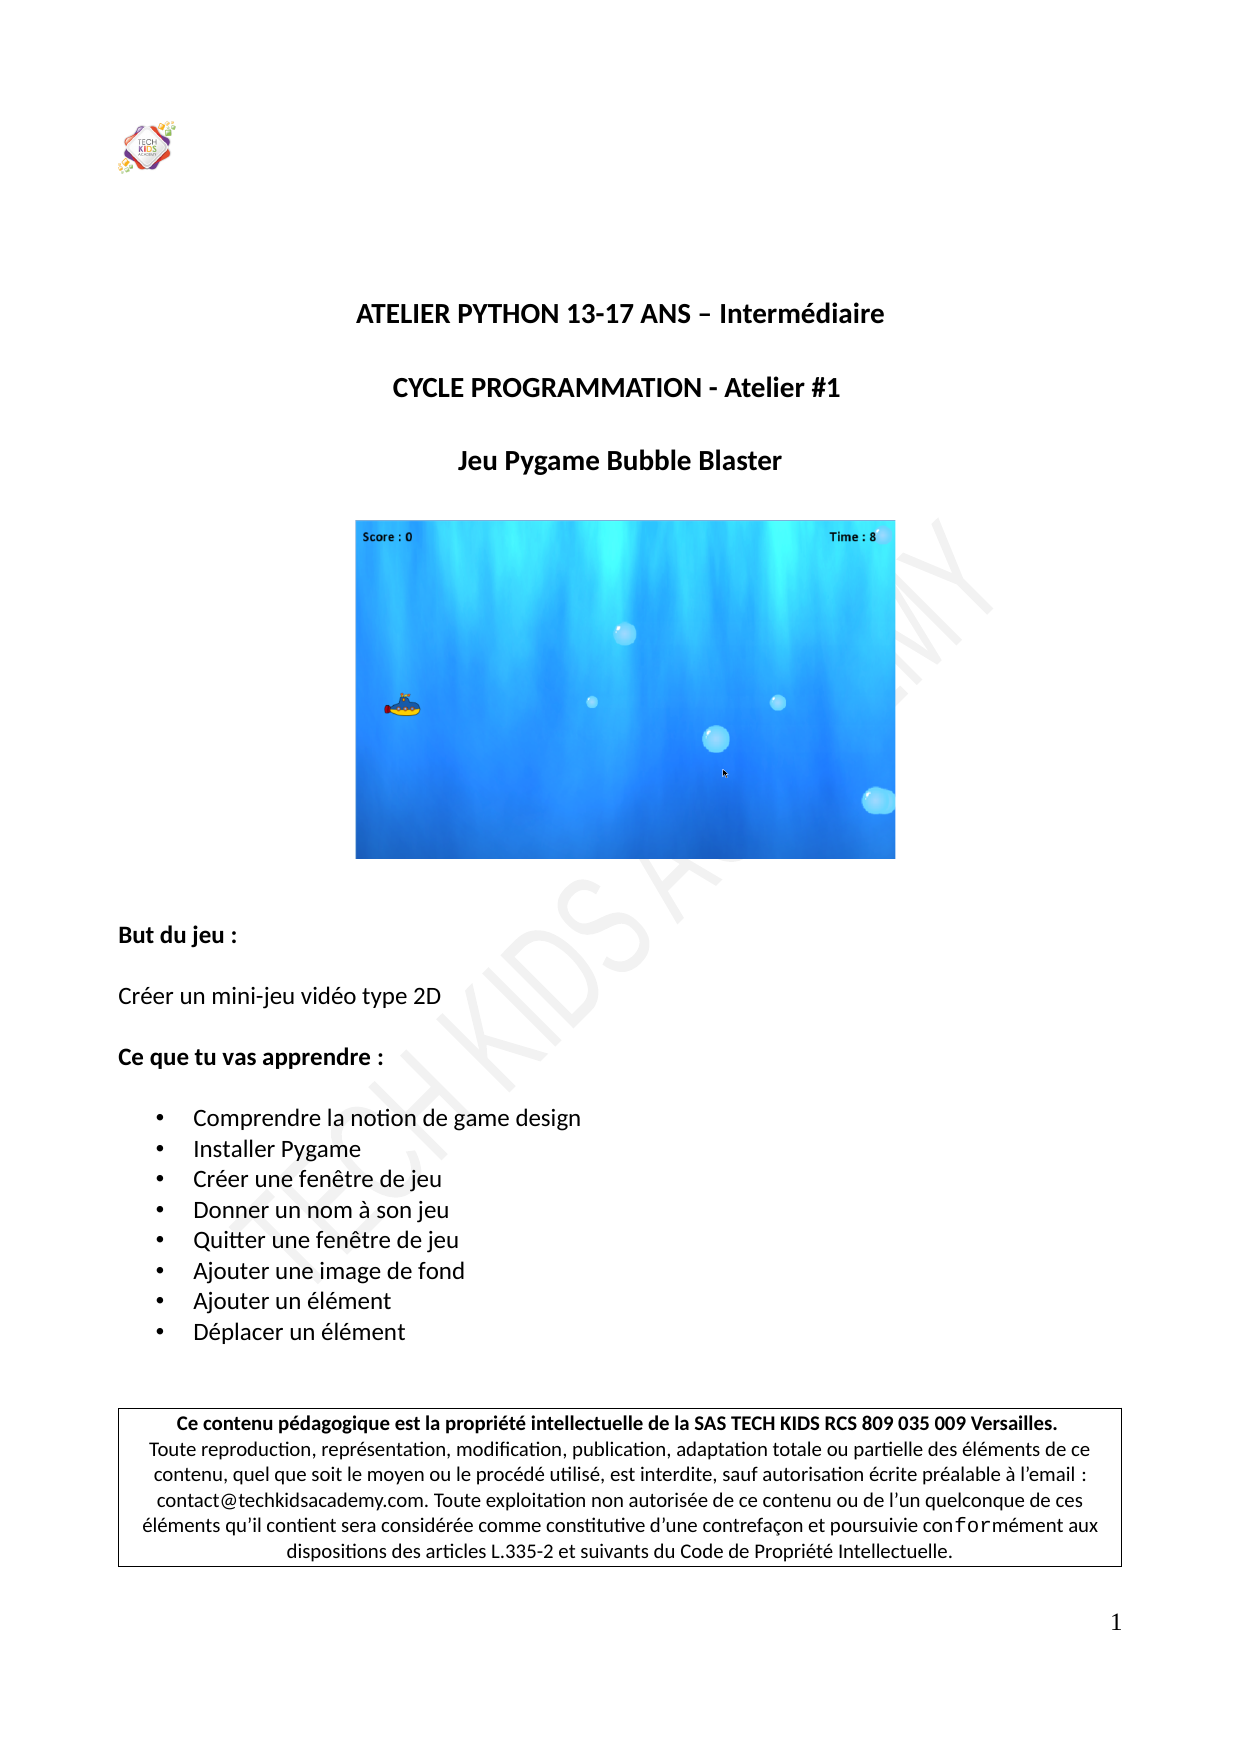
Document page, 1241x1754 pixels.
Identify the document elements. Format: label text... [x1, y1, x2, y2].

text Ce que tu vas apprendre : [118, 1041, 487, 1072]
text [503, 980, 555, 1011]
title Jeu Pygame Bubble Blaster [118, 442, 1122, 477]
text [487, 1041, 1122, 1072]
list Comprendre la notion de game design [156, 1102, 413, 1133]
list Créer une fenêtre de jeu [356, 1163, 411, 1186]
text Ce contenu pédagogique est la propriété intellectuelle de la SAS TECH KIDS RCS 809 035 009 Versailles. Toute reproduction, représentation, modification, publication, adaptation totale ou partielle des éléments de ce contenu, quel que soit le moyen ou le procédé utilisé, est interdite, sauf autorisation écrite préalable à l’email : contact@techkidsacademy.com. Toute exploitation non autorisée de ce contenu ou de l’un quelconque de ces éléments qu’il contient sera considérée comme constitutive d’une contrefaçon et poursuivie conformément aux dispositions des articles L.335-2 et suivants du Code de Propriété Intellectuelle. [119, 1409, 1121, 1566]
list Installer Pygame [156, 1133, 342, 1163]
list Donner un nom à son jeu [264, 1194, 315, 1224]
picture [118, 118, 176, 176]
title CYCLE PROGRAMMATION - Atelier #1 [118, 369, 1122, 404]
text Créer un mini-jeu vidéo type 2D [118, 980, 518, 1011]
list Créer une fenêtre de jeu [411, 1163, 1122, 1194]
list Déplacer un élément [156, 1316, 1122, 1346]
list Quitter une fenêtre de jeu [348, 1224, 1122, 1255]
list Comprendre la notion de game design [415, 1102, 1122, 1133]
list Ajouter une image de fond [156, 1255, 317, 1285]
list Quitter une fenêtre de jeu [156, 1224, 287, 1255]
title ATELIER PYTHON 13-17 ANS – Intermédiaire [118, 296, 1122, 331]
list Ajouter une image de fond [303, 1255, 1122, 1285]
text [592, 980, 1122, 1011]
list Ajouter un élément [156, 1285, 1122, 1316]
text [637, 919, 1122, 950]
text But du jeu : [118, 919, 639, 950]
text [539, 980, 587, 1011]
list Installer Pygame [342, 1133, 1122, 1163]
list Donner un nom à son jeu [156, 1194, 260, 1224]
list Créer une fenêtre de jeu [290, 1163, 377, 1194]
picture [355, 520, 896, 859]
list Quitter une fenêtre de jeu [272, 1224, 346, 1255]
list Créer une fenêtre de jeu [156, 1163, 291, 1194]
list Donner un nom à son jeu [325, 1194, 1122, 1224]
